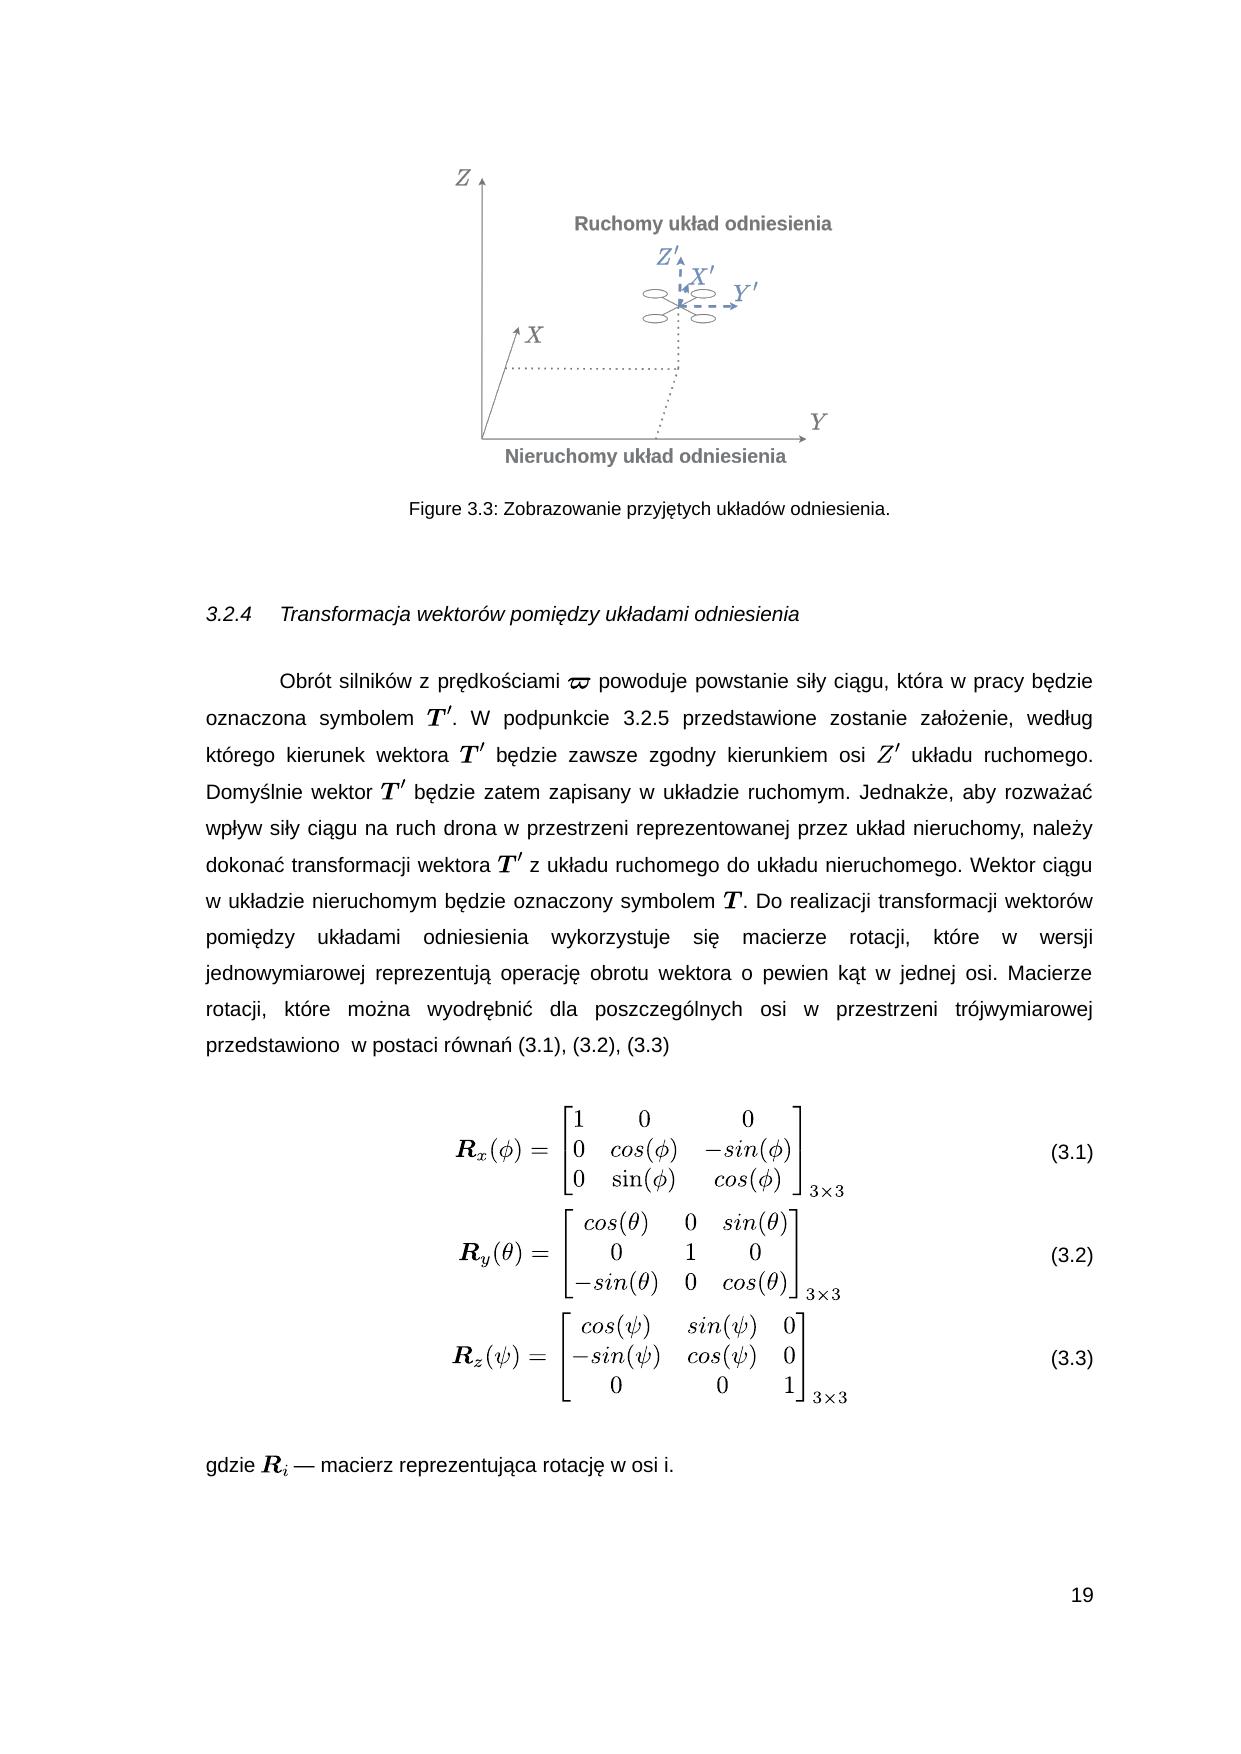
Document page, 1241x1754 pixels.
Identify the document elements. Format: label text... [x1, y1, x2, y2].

text [206, 1106, 811, 1197]
text Figure 3.3: Zobrazowanie przyjętych układów odniesienia. [268, 498, 1031, 519]
picture [454, 147, 845, 477]
text Obrót silników z prędkościami powoduje powstanie siły ciągu, która w pracy będzie oznaczona symbolem . W podpunkcie 3.2.5 przedstawione zostanie założenie, według którego kierunek wektora będzie zawsze zgodny kierunkiem osi układu ruchomego. Domyślnie wektor będzie zatem zapisany w układzie ruchomym. Jednakże, aby rozważać wpływ siły ciągu na ruch drona w przestrzeni reprezentowanej przez układ nieruchomy, należy dokonać transformacji wektora z układu ruchomego do układu nieruchomego. Wektor ciągu w układzie nieruchomym będzie oznaczony symbolem . Do realizacji transformacji wektorów pomiędzy układami odniesienia wykorzystuje się macierze rotacji, które w wersji jednowymiarowej reprezentują operację obrotu wektora o pewien kąt w jednej osi. Macierze rotacji, które można wyodrębnić dla poszczególnych osi w przestrzeni trójwymiarowej przedstawiono w postaci równań (3.1), (3.2), (3.3) [206, 669, 1093, 1056]
text [206, 1209, 807, 1300]
text gdzie — macierz reprezentująca rotację w osi i. [206, 1453, 1093, 1477]
text [206, 1312, 562, 1403]
text (3.3) [805, 1312, 1093, 1403]
text (3.1) [801, 1106, 1093, 1197]
subtitle Transformacja wektorów pomiędzy układami odniesienia [206, 602, 1093, 626]
text (3.2) [798, 1209, 1093, 1300]
